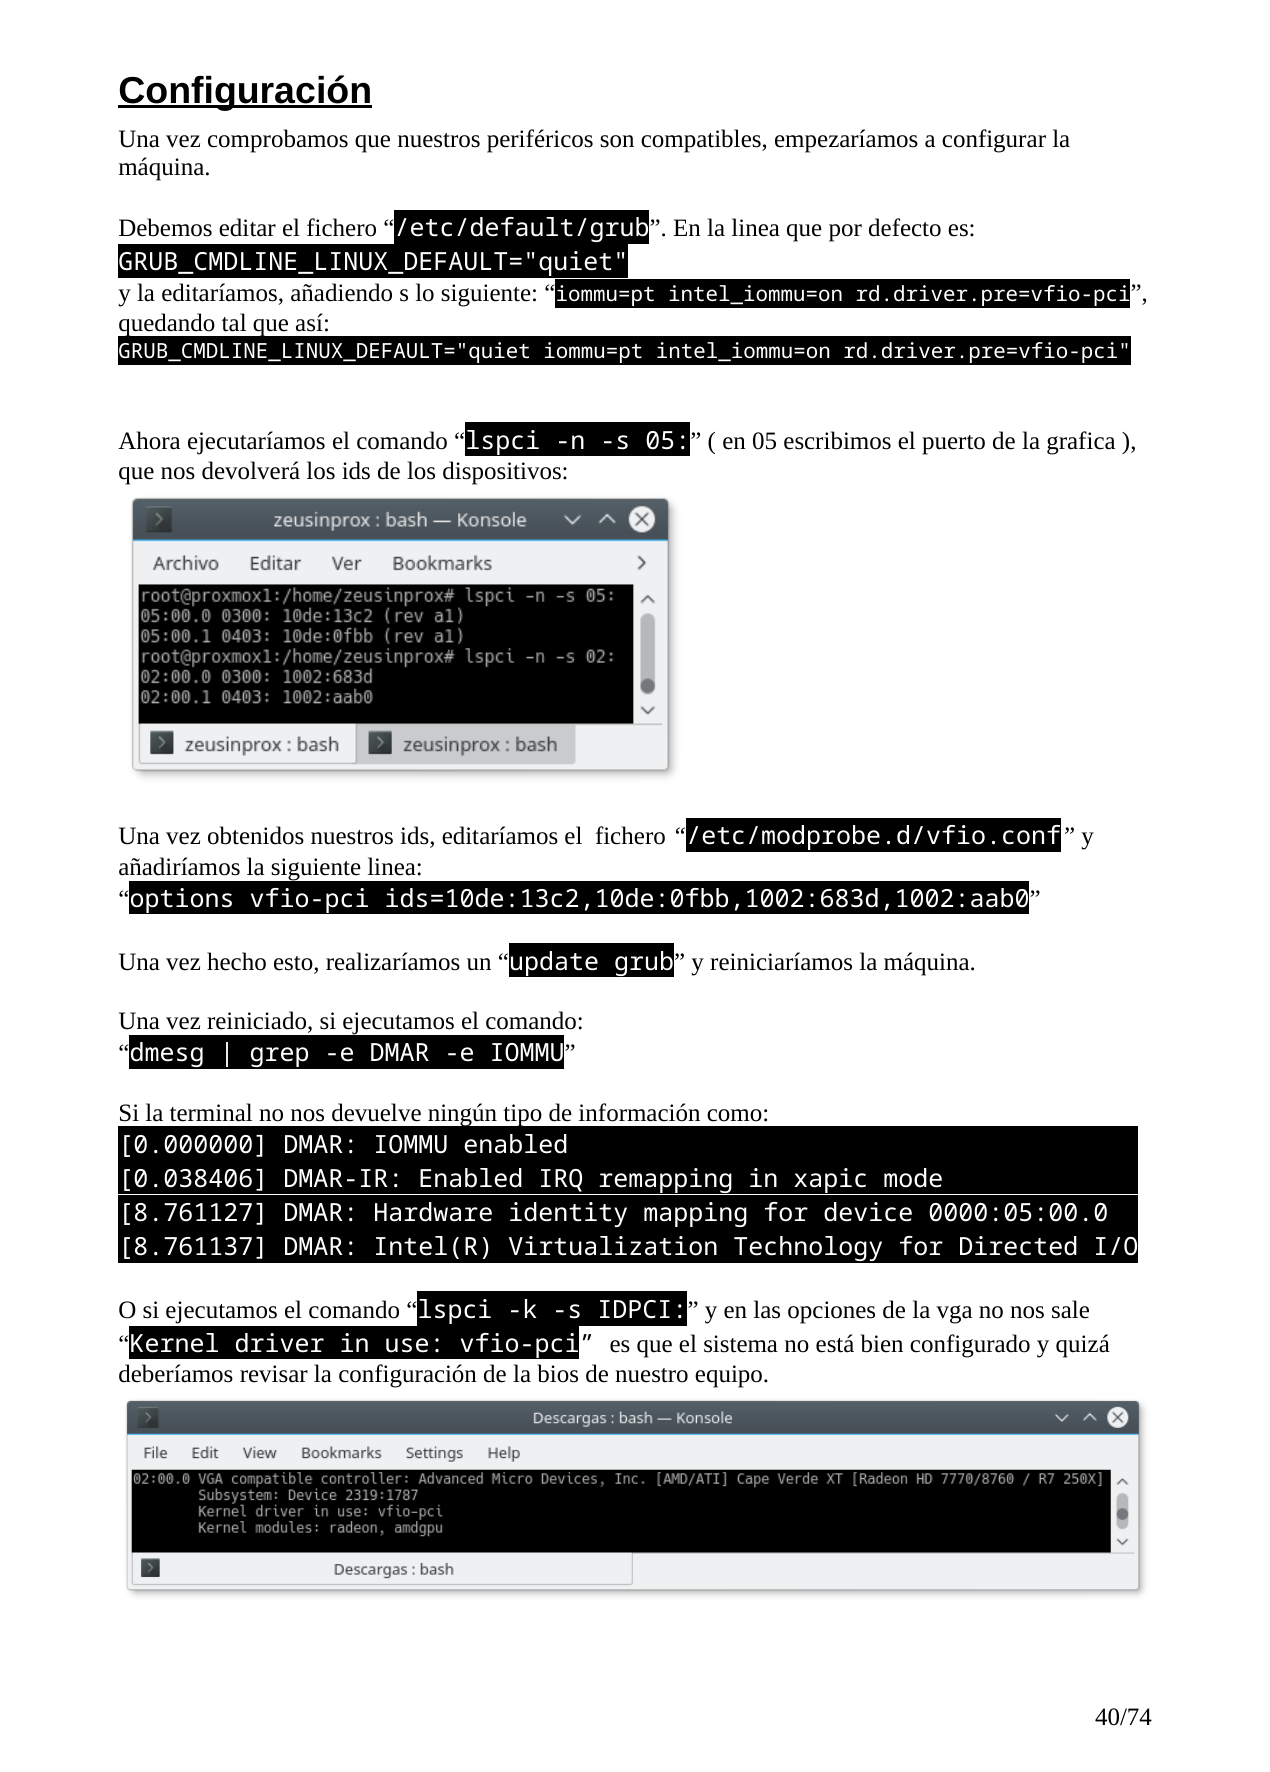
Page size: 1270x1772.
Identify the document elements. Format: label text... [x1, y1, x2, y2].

subtitle Configuración [118, 68, 1152, 111]
text y la editaríamos, añadiendo s lo siguiente: “iommu=pt intel_iommu=on rd.driver.pre=vfio-pci”, quedando tal que así: [118, 278, 1152, 336]
text Una vez reiniciado, si ejecutamos el comando: [118, 1006, 1152, 1035]
text Una vez comprobamos que nuestros periféricos son compatibles, empezaríamos a configurar la máquina. [118, 124, 1152, 181]
text Una vez obtenidos nuestros ids, editaríamos el fichero “/etc/modprobe.d/vfio.conf” y añadiríamos la siguiente linea: [118, 818, 1152, 881]
picture [123, 490, 687, 789]
text Ahora ejecutaríamos el comando “lspci -n -s 05:” ( en 05 escribimos el puerto de la grafica ), que nos devolverá los ids de los dispositivos: [118, 422, 1152, 485]
text “options vfio-pci ids=10de:13c2,10de:0fbb,1002:683d,1002:aab0” [118, 881, 1152, 943]
picture [119, 1393, 1154, 1605]
text GRUB_CMDLINE_LINUX_DEFAULT="quiet iommu=pt intel_iommu=on rd.driver.pre=vfio-pci" [118, 336, 1152, 365]
text “dmesg | grep -e DMAR -e IOMMU” [118, 1035, 1152, 1069]
text Debemos editar el fichero “/etc/default/grub”. En la linea que por defecto es: GRUB_CMDLINE_LINUX_DEFAULT="quiet" [118, 210, 1152, 278]
text O si ejecutamos el comando “lspci -k -s IDPCI:” y en las opciones de la vga no nos sale “Kernel driver in use: vfio-pci” es que el sistema no está bien configurado y quizá deberíamos revisar la configuración de la bios de nuestro equipo. [118, 1291, 1152, 1388]
text Una vez hecho esto, realizaríamos un “update grub” y reiniciaríamos la máquina. [118, 943, 1152, 977]
text Si la terminal no nos devuelve ningún tipo de información como: [0.000000] DMAR: IOMMU enabled [0.038406] DMAR-IR: Enabled IRQ remapping in xapic mode [8.761127] DMAR: Hardware identity mapping for device 0000:05:00.0 [8.761137] DMAR: Intel(R) Virtualization Technology for Directed I/O [118, 1098, 1152, 1291]
